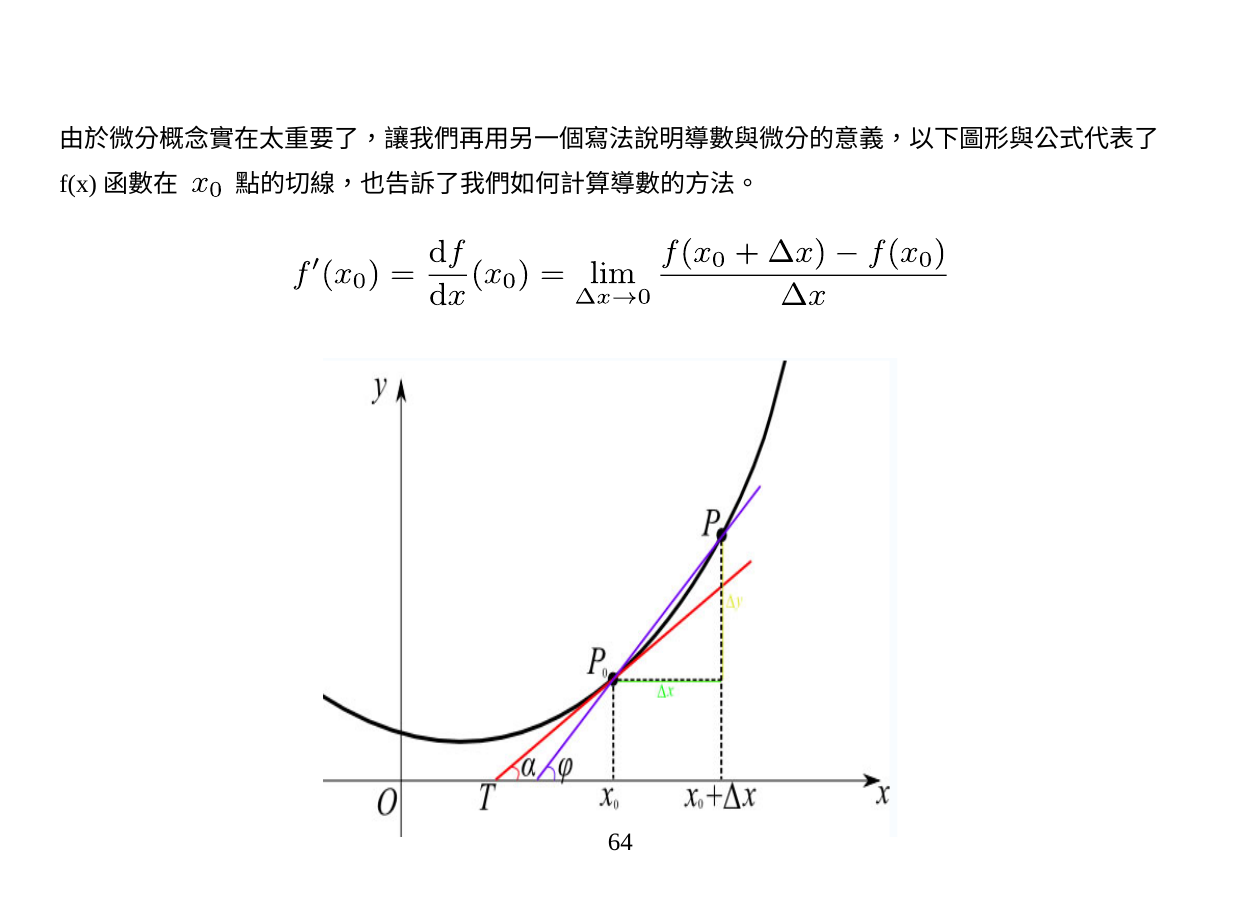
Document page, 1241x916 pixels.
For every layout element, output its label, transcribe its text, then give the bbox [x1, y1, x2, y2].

text 由於微分概念實在太重要了，讓我們再用另一個寫法說明導數與微分的意義，以下圖形與公式代表了f(x) 函數在 點的切線，也告訴了我們如何計算導數的方法。 [59, 118, 1181, 200]
picture [323, 358, 898, 837]
